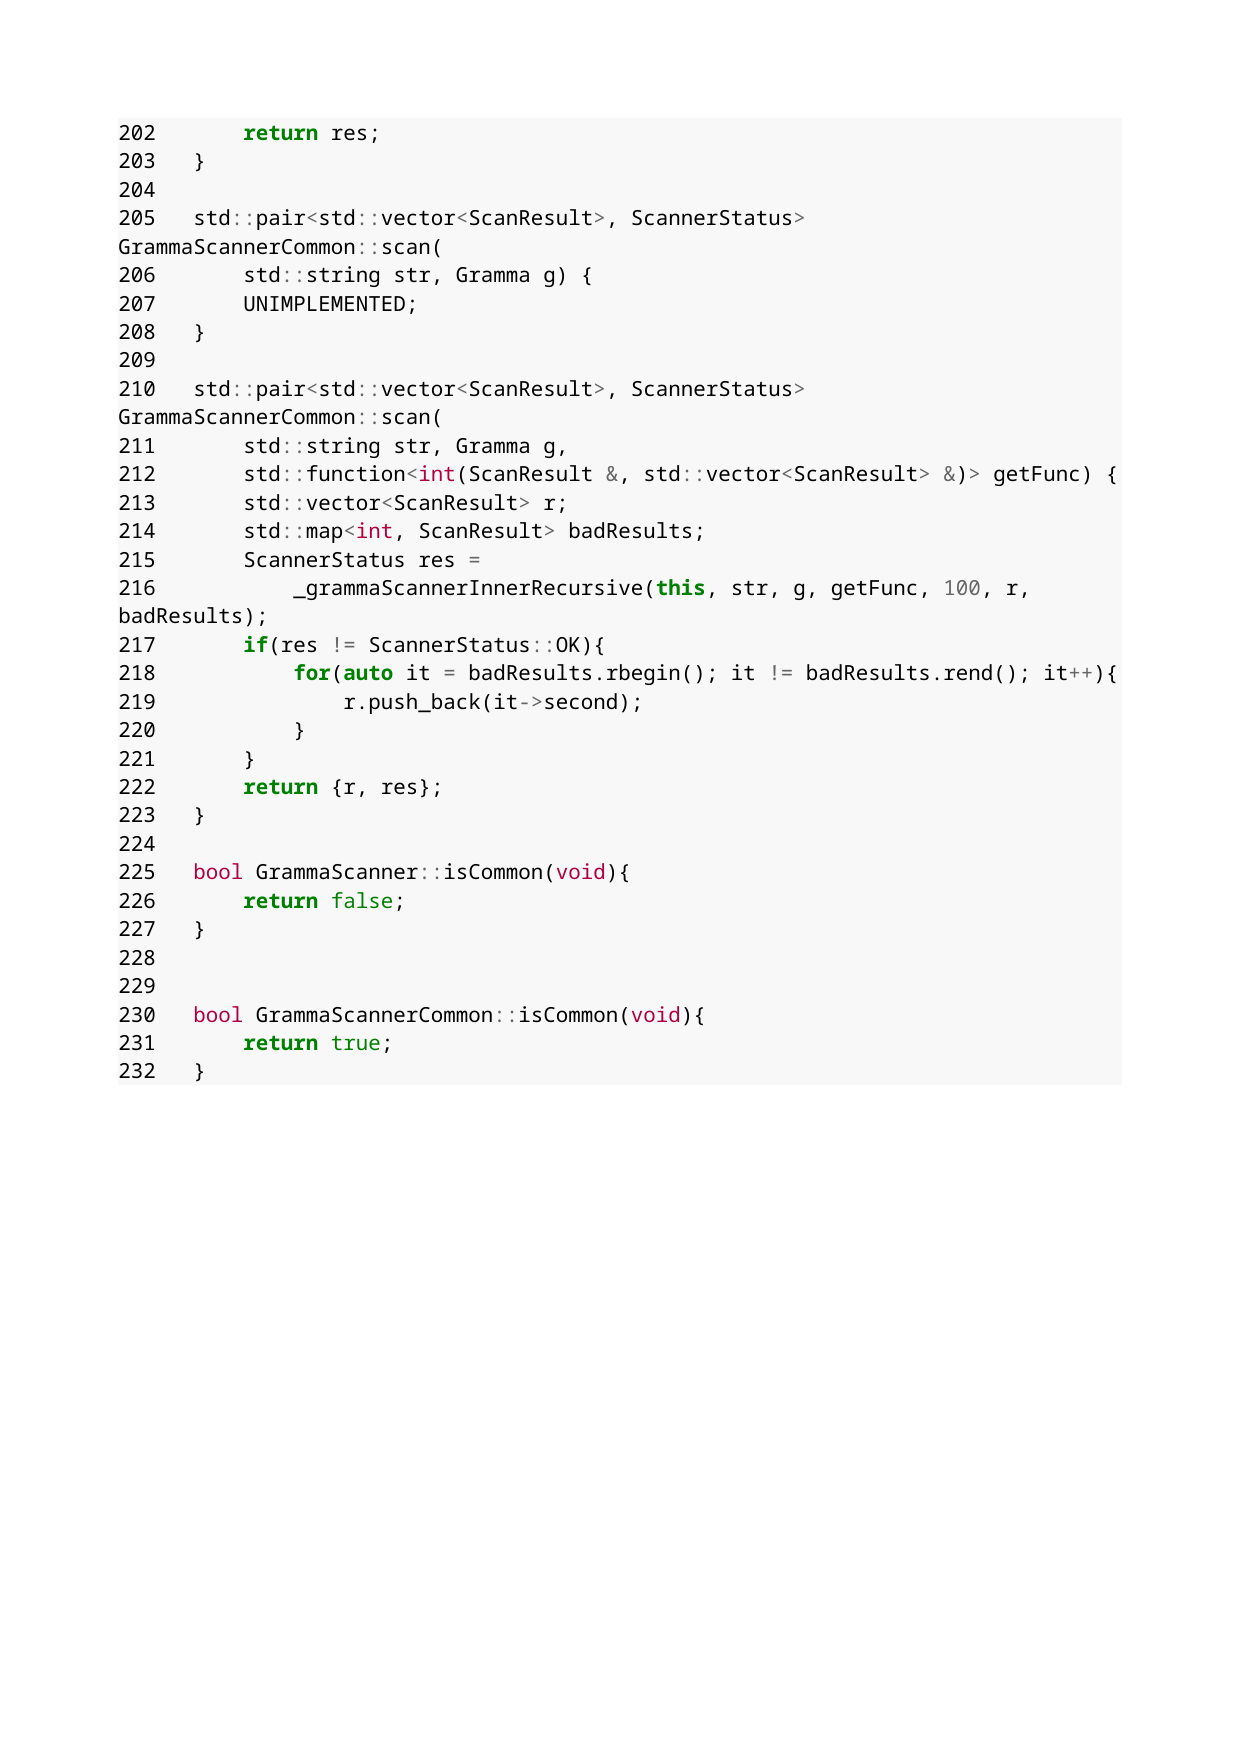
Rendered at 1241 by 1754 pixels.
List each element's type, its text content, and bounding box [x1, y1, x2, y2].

text 209 [118, 346, 1122, 374]
text 217 if(res != ScannerStatus::OK){ [118, 630, 1122, 658]
text 220 } [118, 715, 1122, 744]
text 222 return {r, res}; [118, 772, 1122, 801]
text 219 r.push_back(it->second); [118, 687, 1122, 715]
text 204 [118, 175, 1122, 203]
text 208 } [118, 317, 1122, 346]
text 228 [118, 943, 1122, 971]
text 214 std::map<int, ScanResult> badResults; [118, 516, 1122, 545]
text 211 std::string str, Gramma g, [118, 431, 1122, 459]
text 229 [118, 971, 1122, 1000]
text 205 std::pair<std::vector<ScanResult>, ScannerStatus> GrammaScannerCommon::scan( [118, 203, 1122, 260]
text 215 ScannerStatus res = [118, 545, 1122, 573]
text 207 UNIMPLEMENTED; [118, 289, 1122, 317]
text 210 std::pair<std::vector<ScanResult>, ScannerStatus> GrammaScannerCommon::scan( [118, 374, 1122, 431]
text 226 return false; [118, 886, 1122, 914]
text 213 std::vector<ScanResult> r; [118, 488, 1122, 516]
text 227 } [118, 914, 1122, 943]
text 206 std::string str, Gramma g) { [118, 260, 1122, 289]
text 224 [118, 829, 1122, 857]
text 218 for(auto it = badResults.rbegin(); it != badResults.rend(); it++){ [118, 658, 1122, 687]
text 232 } [118, 1057, 1122, 1085]
text 203 } [118, 147, 1122, 175]
text 216 _grammaScannerInnerRecursive(this, str, g, getFunc, 100, r, badResults); [118, 573, 1122, 630]
text 212 std::function<int(ScanResult &, std::vector<ScanResult> &)> getFunc) { [118, 459, 1122, 488]
text 221 } [118, 744, 1122, 772]
text 223 } [118, 801, 1122, 829]
text 230 bool GrammaScannerCommon::isCommon(void){ [118, 1000, 1122, 1028]
text 231 return true; [118, 1028, 1122, 1057]
text 202 return res; [118, 118, 1122, 147]
text 225 bool GrammaScanner::isCommon(void){ [118, 857, 1122, 886]
